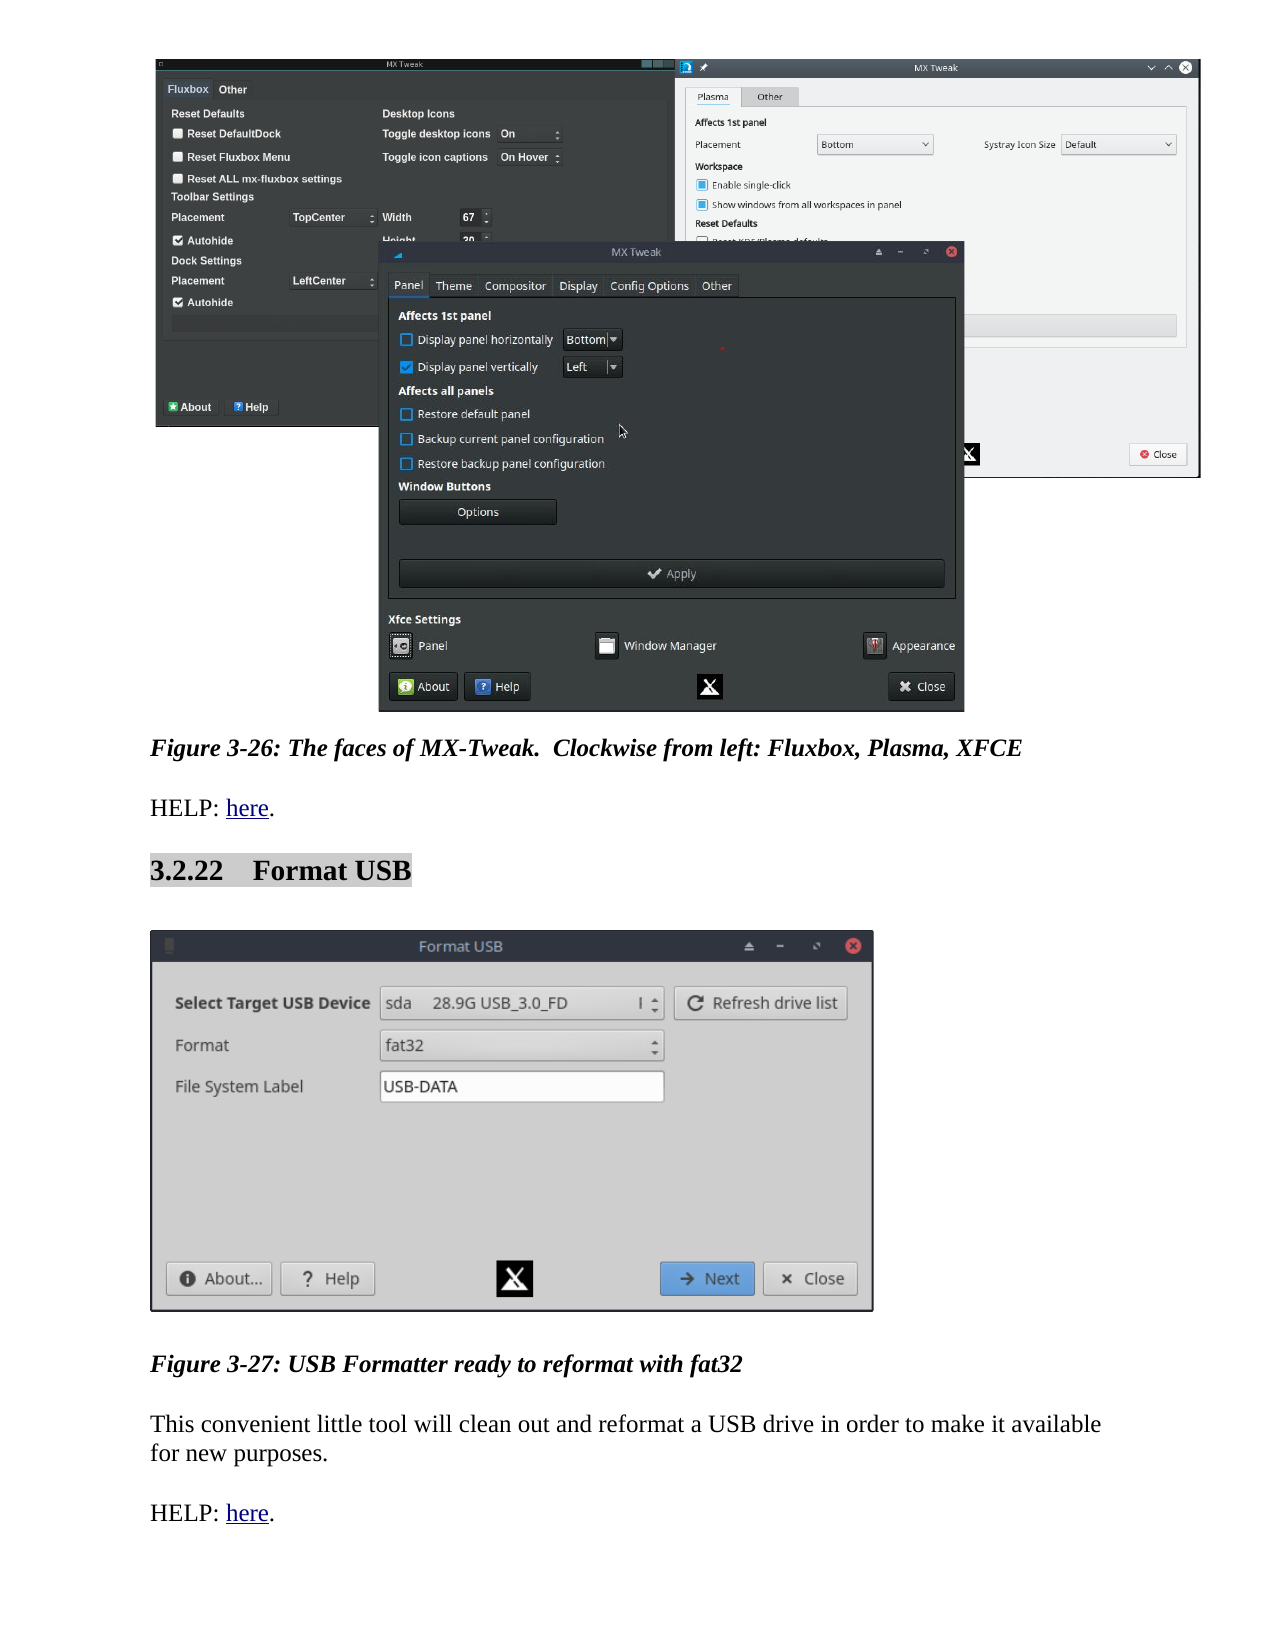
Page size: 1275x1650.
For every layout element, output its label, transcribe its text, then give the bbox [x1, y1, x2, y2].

text HELP: here. [150, 793, 1125, 822]
subtitle 3.2.22 Format USB [412, 853, 1125, 887]
text HELP: here. [150, 1498, 1125, 1527]
text This convenient little tool will clean out and reformat a USB drive in order to make it available for new purposes. [150, 1409, 1125, 1467]
picture [155, 59, 1201, 712]
text Figure 3-26: The faces of MX-Tweak. Clockwise from left: Fluxbox, Plasma, XFCE [150, 733, 1125, 762]
text Figure 3-27: USB Formatter ready to reformat with fat32 [150, 1349, 1125, 1378]
picture [150, 930, 874, 1312]
